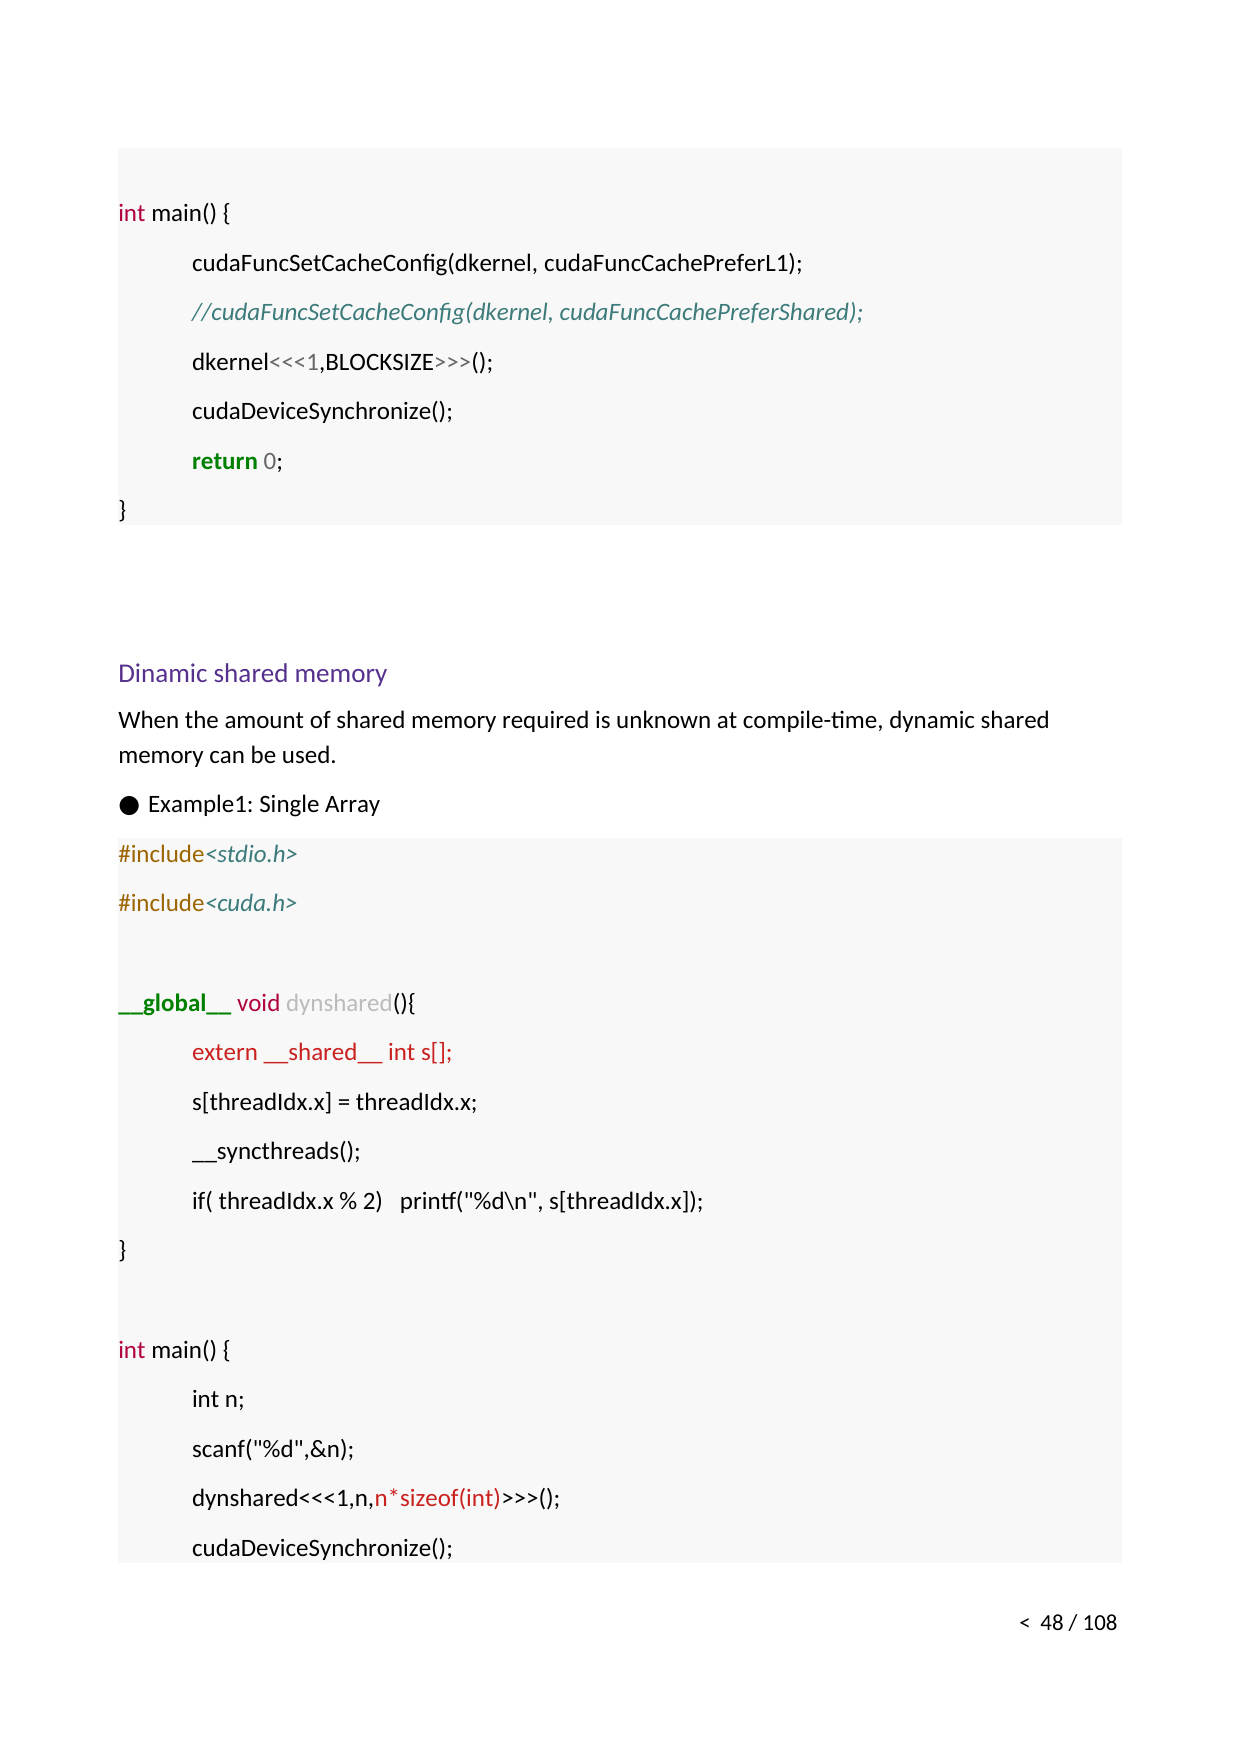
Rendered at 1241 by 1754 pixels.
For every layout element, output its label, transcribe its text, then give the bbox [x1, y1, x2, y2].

text cudaDeviceSynchronize(); [118, 1532, 1122, 1563]
text //cudaFuncSetCacheConfig(dkernel, cudaFuncCachePreferShared); [118, 296, 1122, 327]
text #include<cuda.h> [118, 887, 1122, 918]
text s[threadIdx.x] = threadIdx.x; [118, 1086, 1122, 1116]
text #include<stdio.h> [118, 838, 1122, 868]
text } [118, 495, 1122, 525]
text int main() { [118, 1334, 1122, 1364]
text __syncthreads(); [118, 1135, 1122, 1166]
text extern __shared__ int s[]; [118, 1036, 1122, 1067]
text __global__ void dynshared(){ [118, 987, 1122, 1017]
text cudaDeviceSynchronize(); [118, 396, 1122, 426]
text When the amount of shared memory required is unknown at compile-time, dynamic shared memory can be used. [118, 704, 1122, 769]
text int n; [118, 1383, 1122, 1414]
subtitle Dinamic shared memory [118, 656, 1122, 689]
text ● Example1: Single Array [118, 788, 1122, 819]
text scanf("%d",&n); [118, 1433, 1122, 1463]
text } [118, 1234, 1122, 1265]
text if( threadIdx.x % 2) printf("%d\n", s[threadIdx.x]); [118, 1185, 1122, 1216]
text return 0; [118, 445, 1122, 476]
text dynshared<<<1,n,n*sizeof(int)>>>(); [118, 1482, 1122, 1513]
text int main() { [118, 197, 1122, 228]
text dkernel<<<1,BLOCKSIZE>>>(); [118, 346, 1122, 376]
text cudaFuncSetCacheConfig(dkernel, cudaFuncCachePreferL1); [118, 247, 1122, 277]
